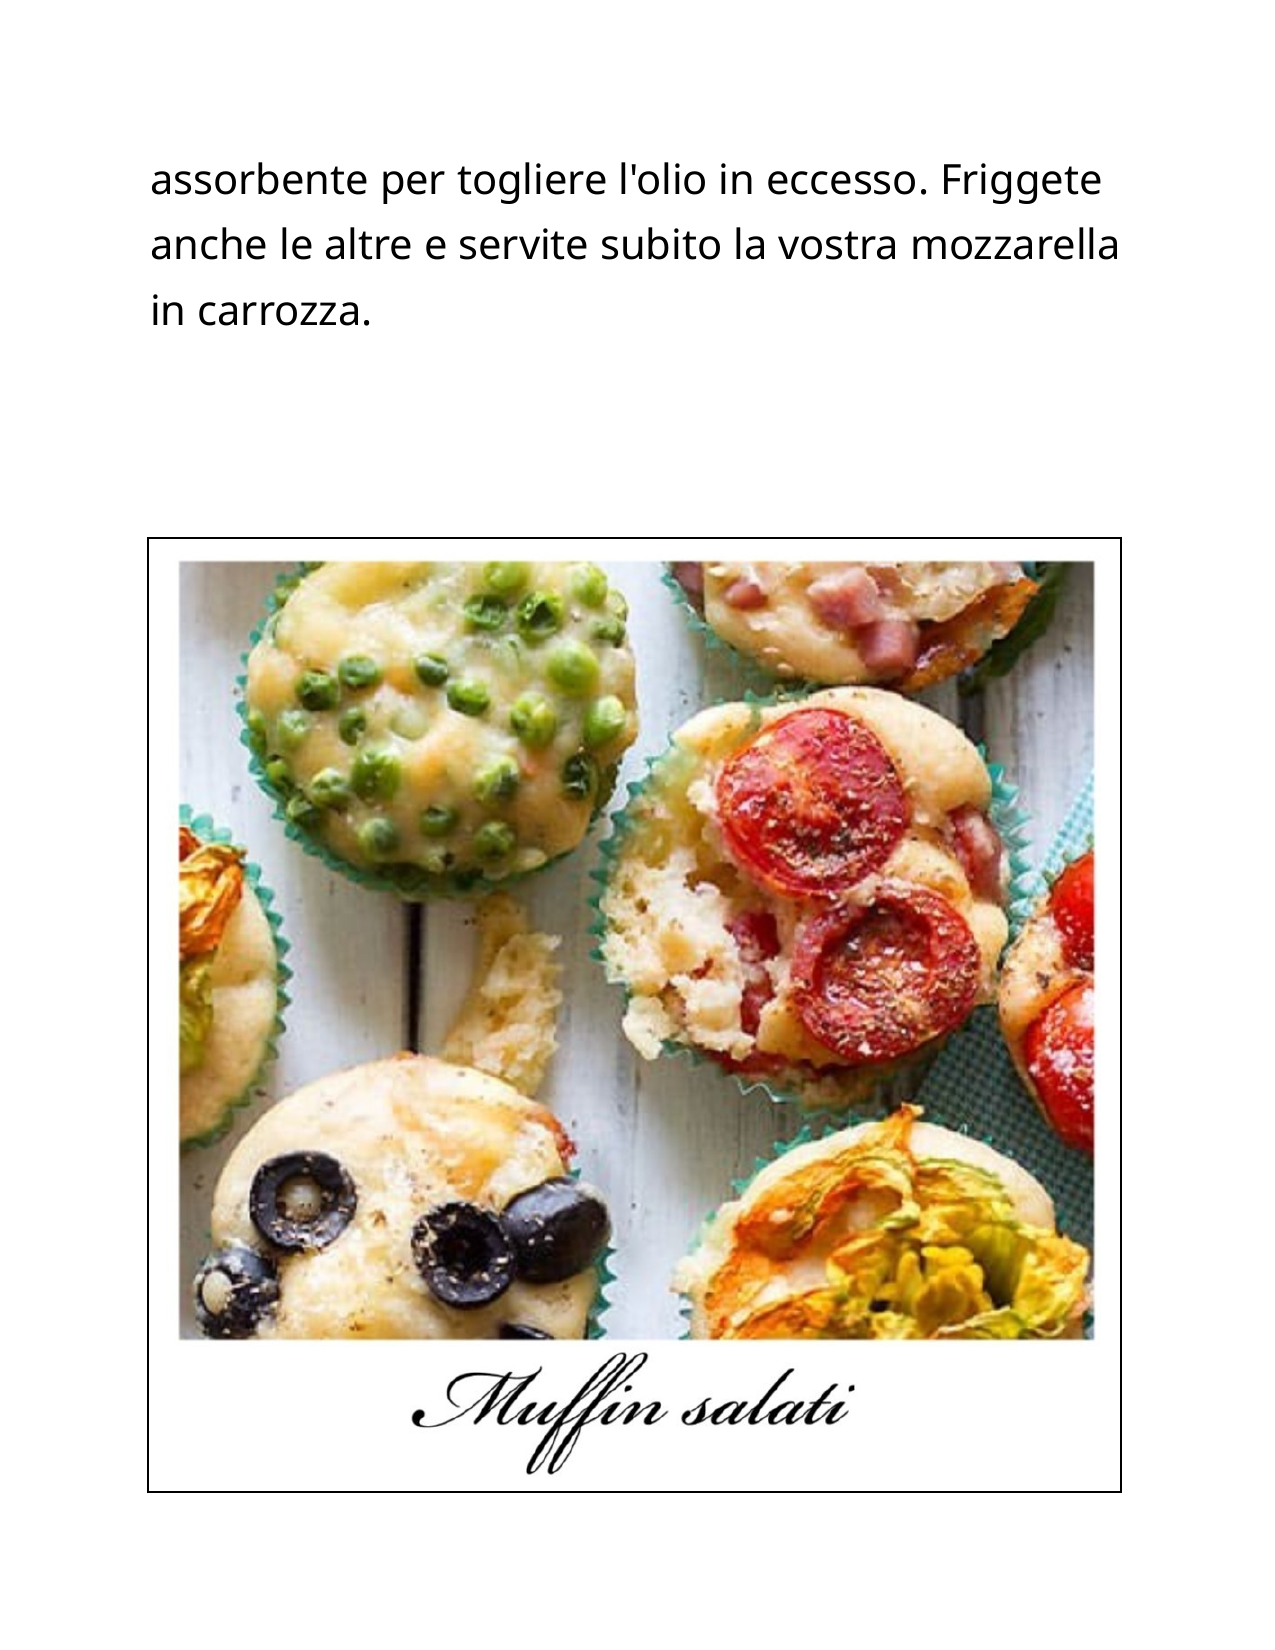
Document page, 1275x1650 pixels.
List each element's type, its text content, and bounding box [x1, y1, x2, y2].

text assorbente per togliere l'olio in eccesso. Friggete anche le altre e servite subito la vostra mozzarella in carrozza. [150, 150, 1125, 337]
picture [151, 541, 1117, 1489]
